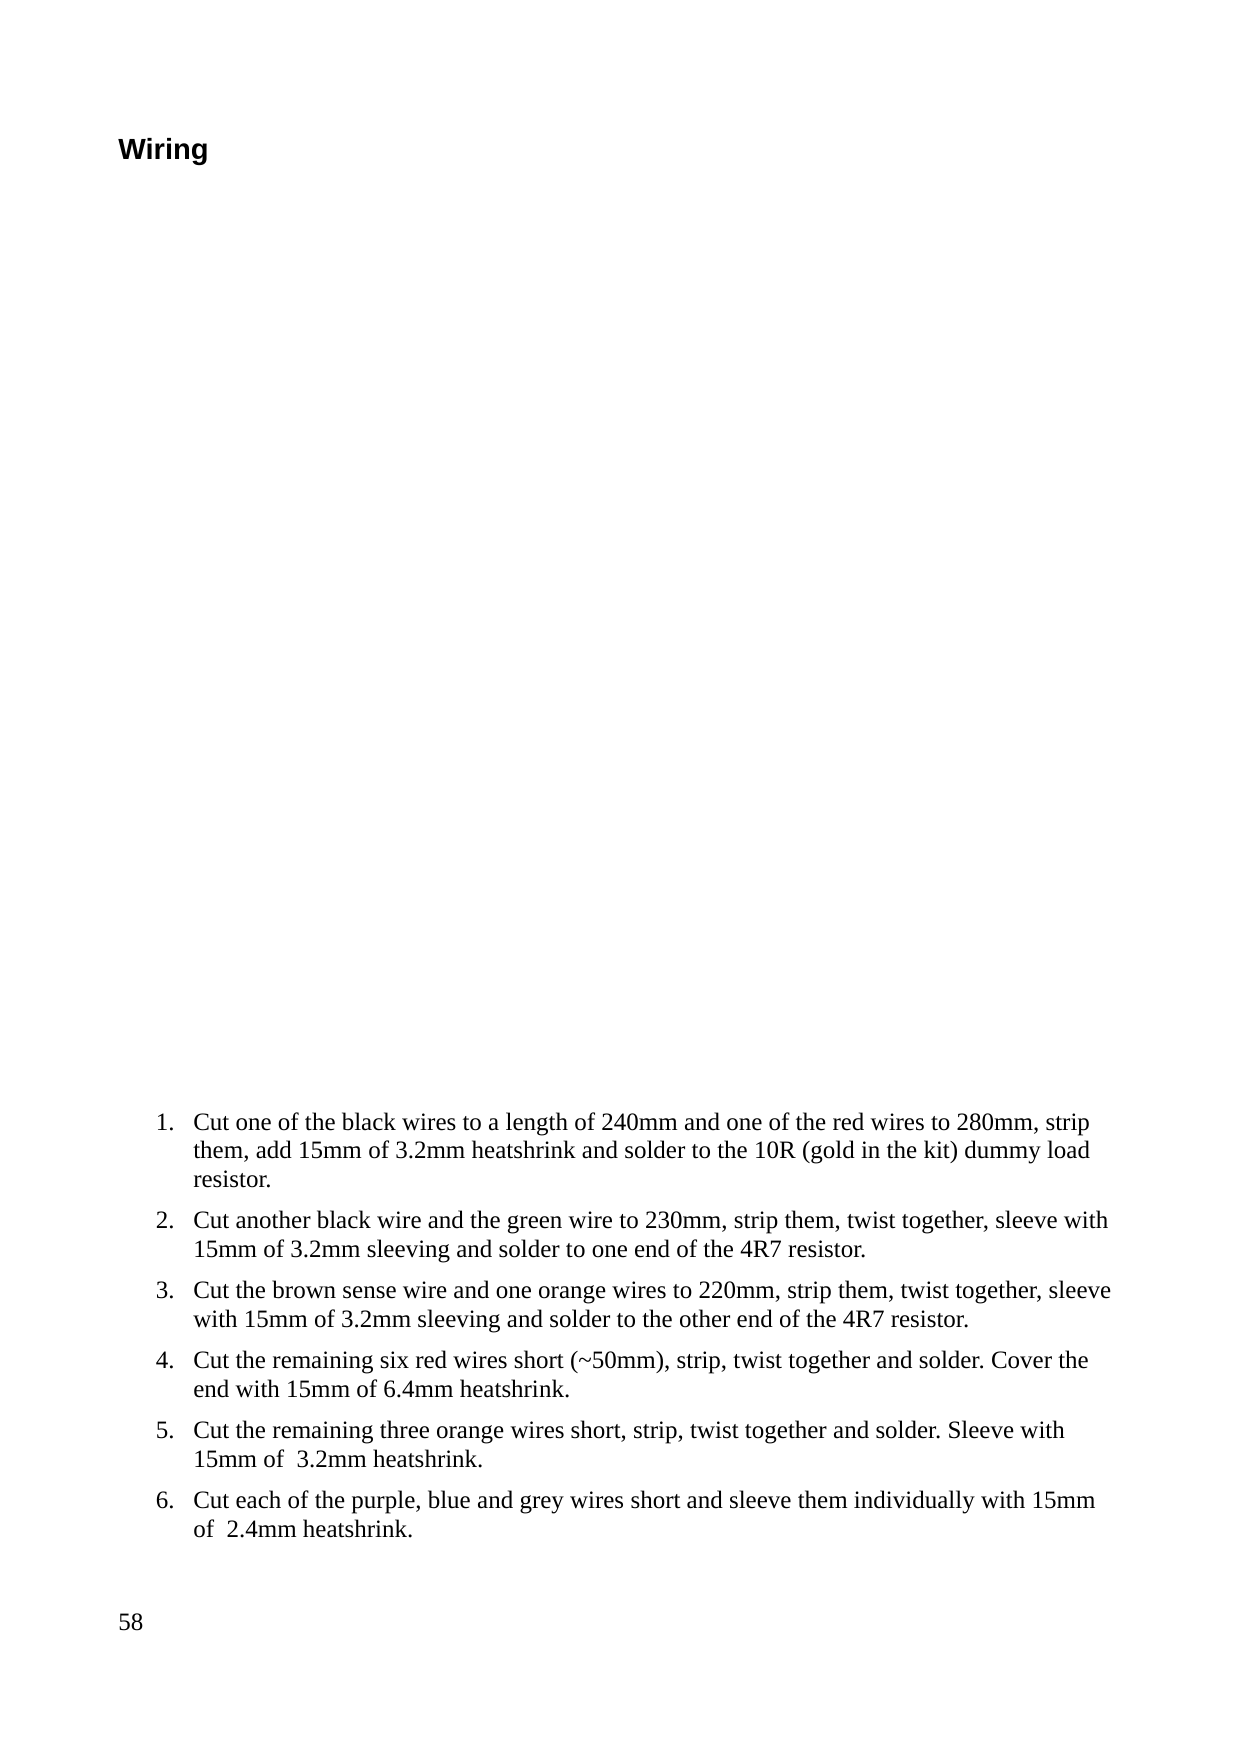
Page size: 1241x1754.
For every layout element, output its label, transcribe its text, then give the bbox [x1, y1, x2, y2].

list Cut the remaining three orange wires short, strip, twist together and solder. Sleeve with 15mm of 3.2mm heatshrink. [156, 1415, 1122, 1473]
list Cut another black wire and the green wire to 230mm, strip them, twist together, sleeve with 15mm of 3.2mm sleeving and solder to one end of the 4R7 resistor. [156, 1205, 1122, 1263]
list Cut the remaining six red wires short (~50mm), strip, twist together and solder. Cover the end with 15mm of 6.4mm heatshrink. [156, 1345, 1122, 1403]
subtitle Wiring [118, 132, 1122, 165]
list Cut each of the purple, blue and grey wires short and sleeve them individually with 15mm of 2.4mm heatshrink. [156, 1485, 1122, 1543]
list Cut the brown sense wire and one orange wires to 220mm, strip them, twist together, sleeve with 15mm of 3.2mm sleeving and solder to the other end of the 4R7 resistor. [156, 1275, 1122, 1333]
list Cut one of the black wires to a length of 240mm and one of the red wires to 280mm, strip them, add 15mm of 3.2mm heatshrink and solder to the 10R (gold in the kit) dummy load resistor. [156, 1107, 1122, 1193]
